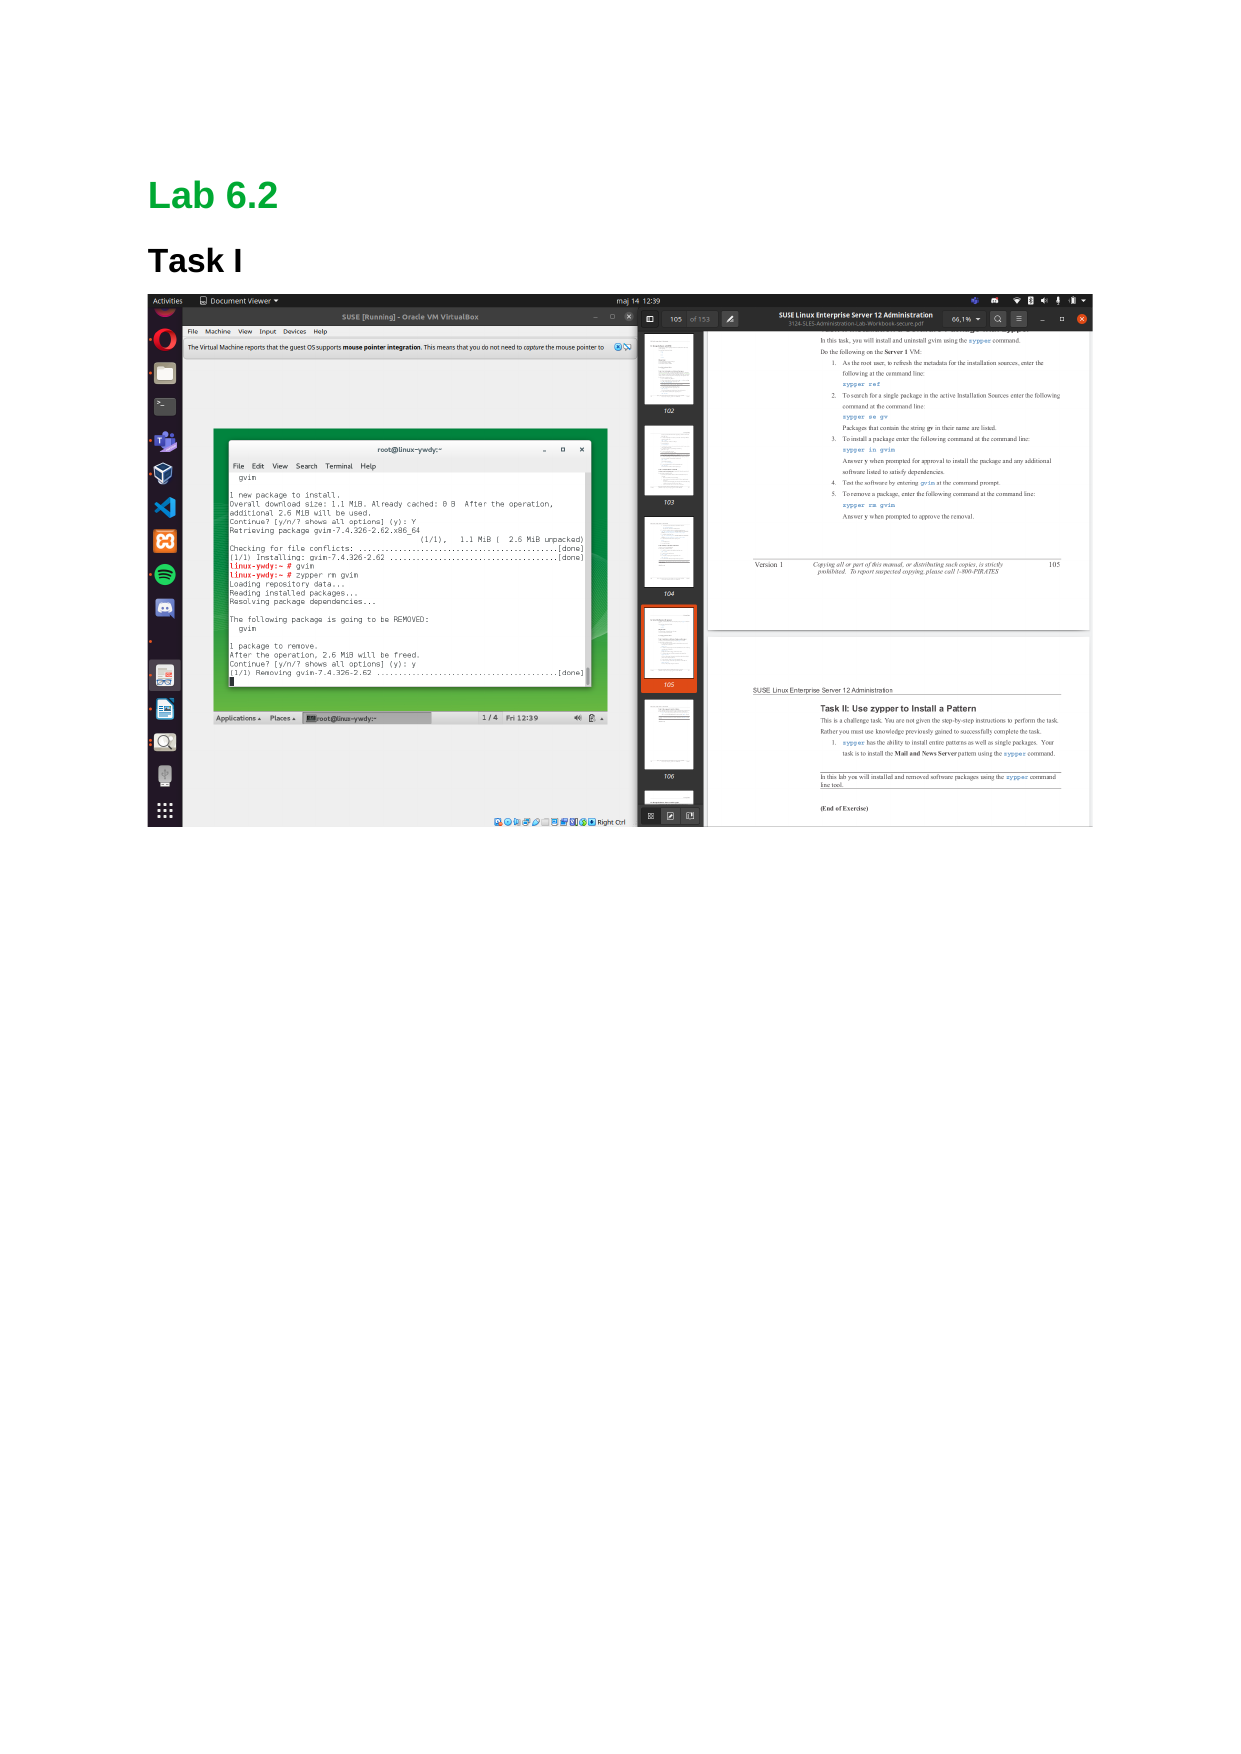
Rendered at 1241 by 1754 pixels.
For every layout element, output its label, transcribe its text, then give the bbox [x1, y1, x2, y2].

subtitle Lab 6.2 [148, 173, 1093, 216]
subtitle Task I [148, 241, 1093, 279]
picture [147, 294, 1093, 827]
